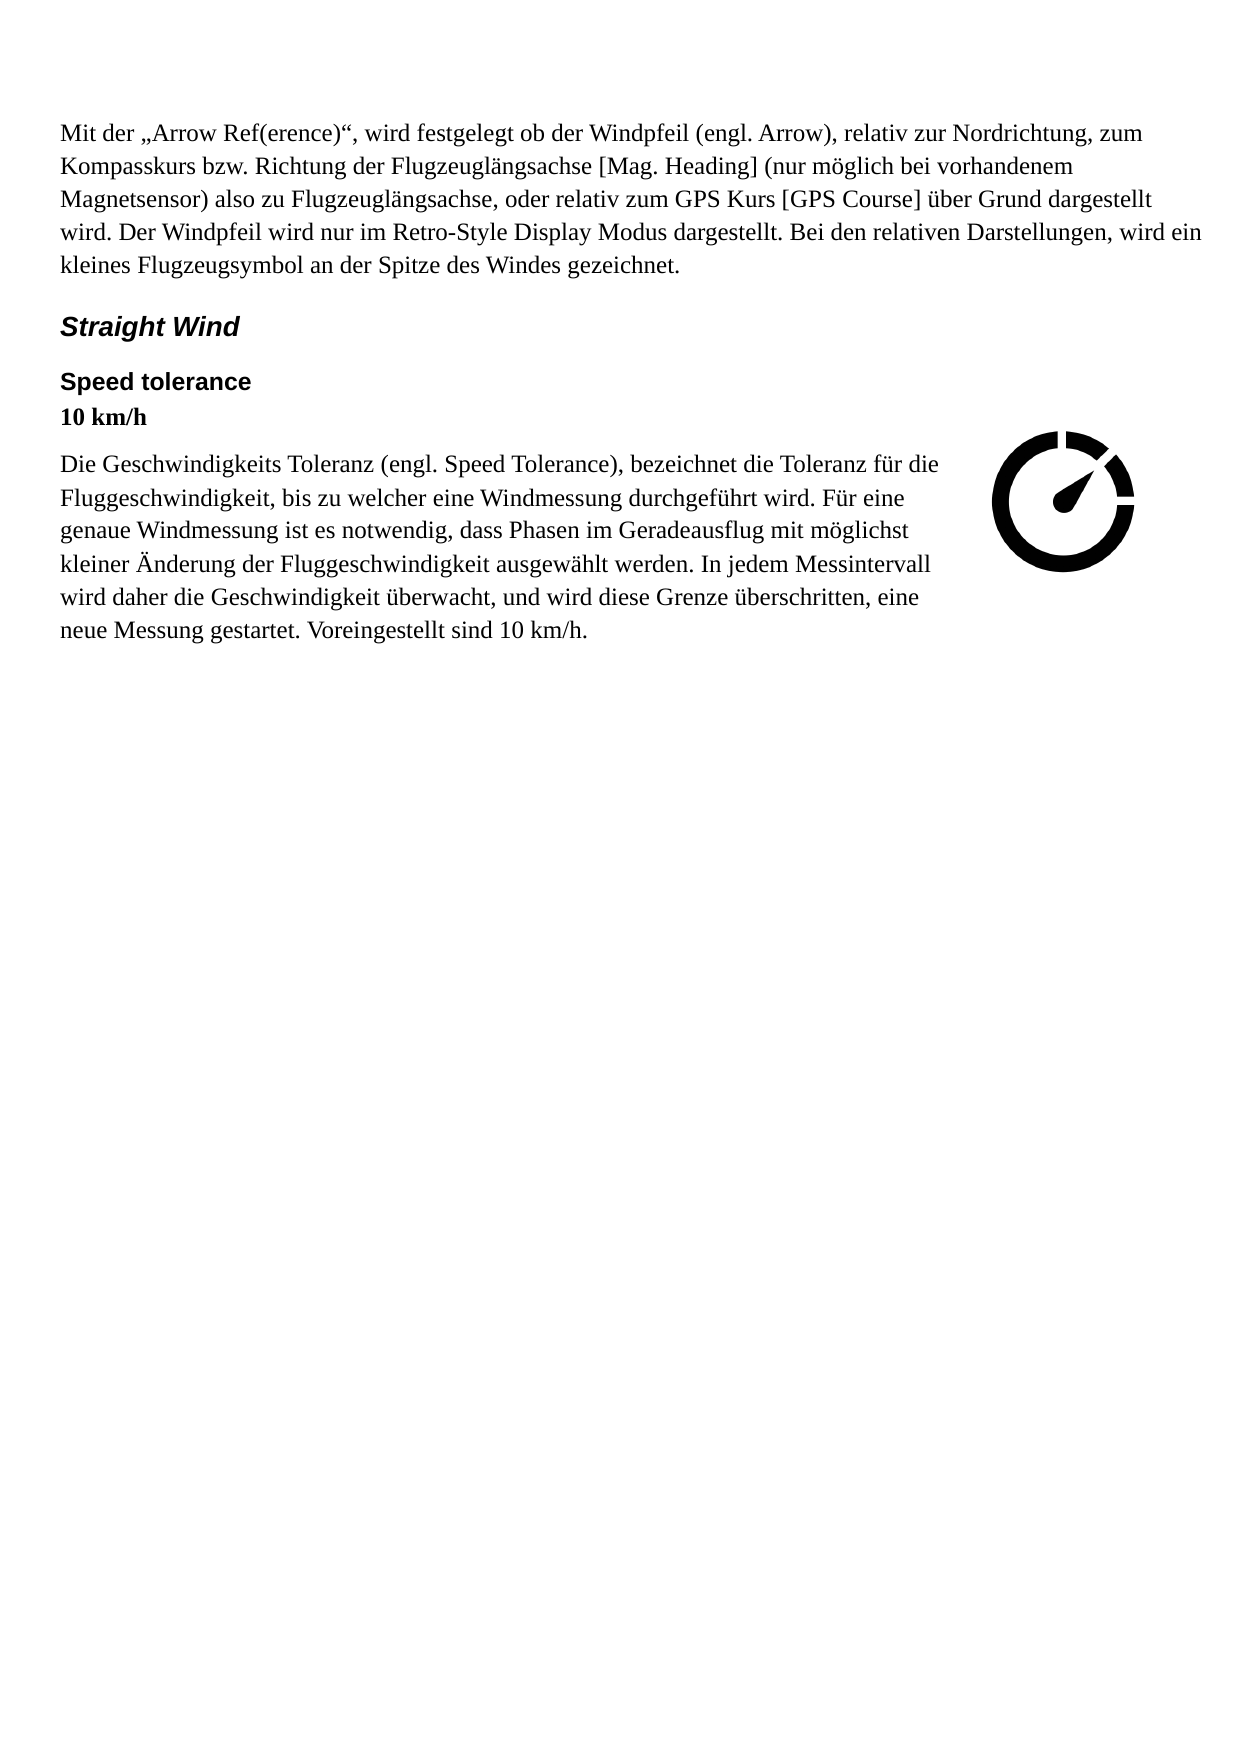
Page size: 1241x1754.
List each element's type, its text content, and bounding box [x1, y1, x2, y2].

text 10 km/h [60, 402, 1207, 431]
picture [973, 412, 1153, 592]
subtitle Speed tolerance [60, 367, 1207, 396]
text Die Geschwindigkeits Toleranz (engl. Speed Tolerance), bezeichnet die Toleranz für die Fluggeschwindigkeit, bis zu welcher eine Windmessung durchgeführt wird. Für eine genaue Windmessung ist es notwendig, dass Phasen im Geradeausflug mit möglichst kleiner Änderung der Fluggeschwindigkeit ausgewählt werden. In jedem Messintervall wird daher die Geschwindigkeit überwacht, und wird diese Grenze überschritten, eine neue Messung gestartet. Voreingestellt sind 10 km/h. [60, 449, 1207, 643]
subtitle Straight Wind [60, 310, 1207, 342]
text Mit der „Arrow Ref(erence)“, wird festgelegt ob der Windpfeil (engl. Arrow), relativ zur Nordrichtung, zum Kompasskurs bzw. Richtung der Flugzeuglängsachse [Mag. Heading] (nur möglich bei vorhandenem Magnetsensor) also zu Flugzeuglängsachse, oder relativ zum GPS Kurs [GPS Course] über Grund dargestellt wird. Der Windpfeil wird nur im Retro-Style Display Modus dargestellt. Bei den relativen Darstellungen, wird ein kleines Flugzeugsymbol an der Spitze des Windes gezeichnet. [60, 118, 1207, 279]
